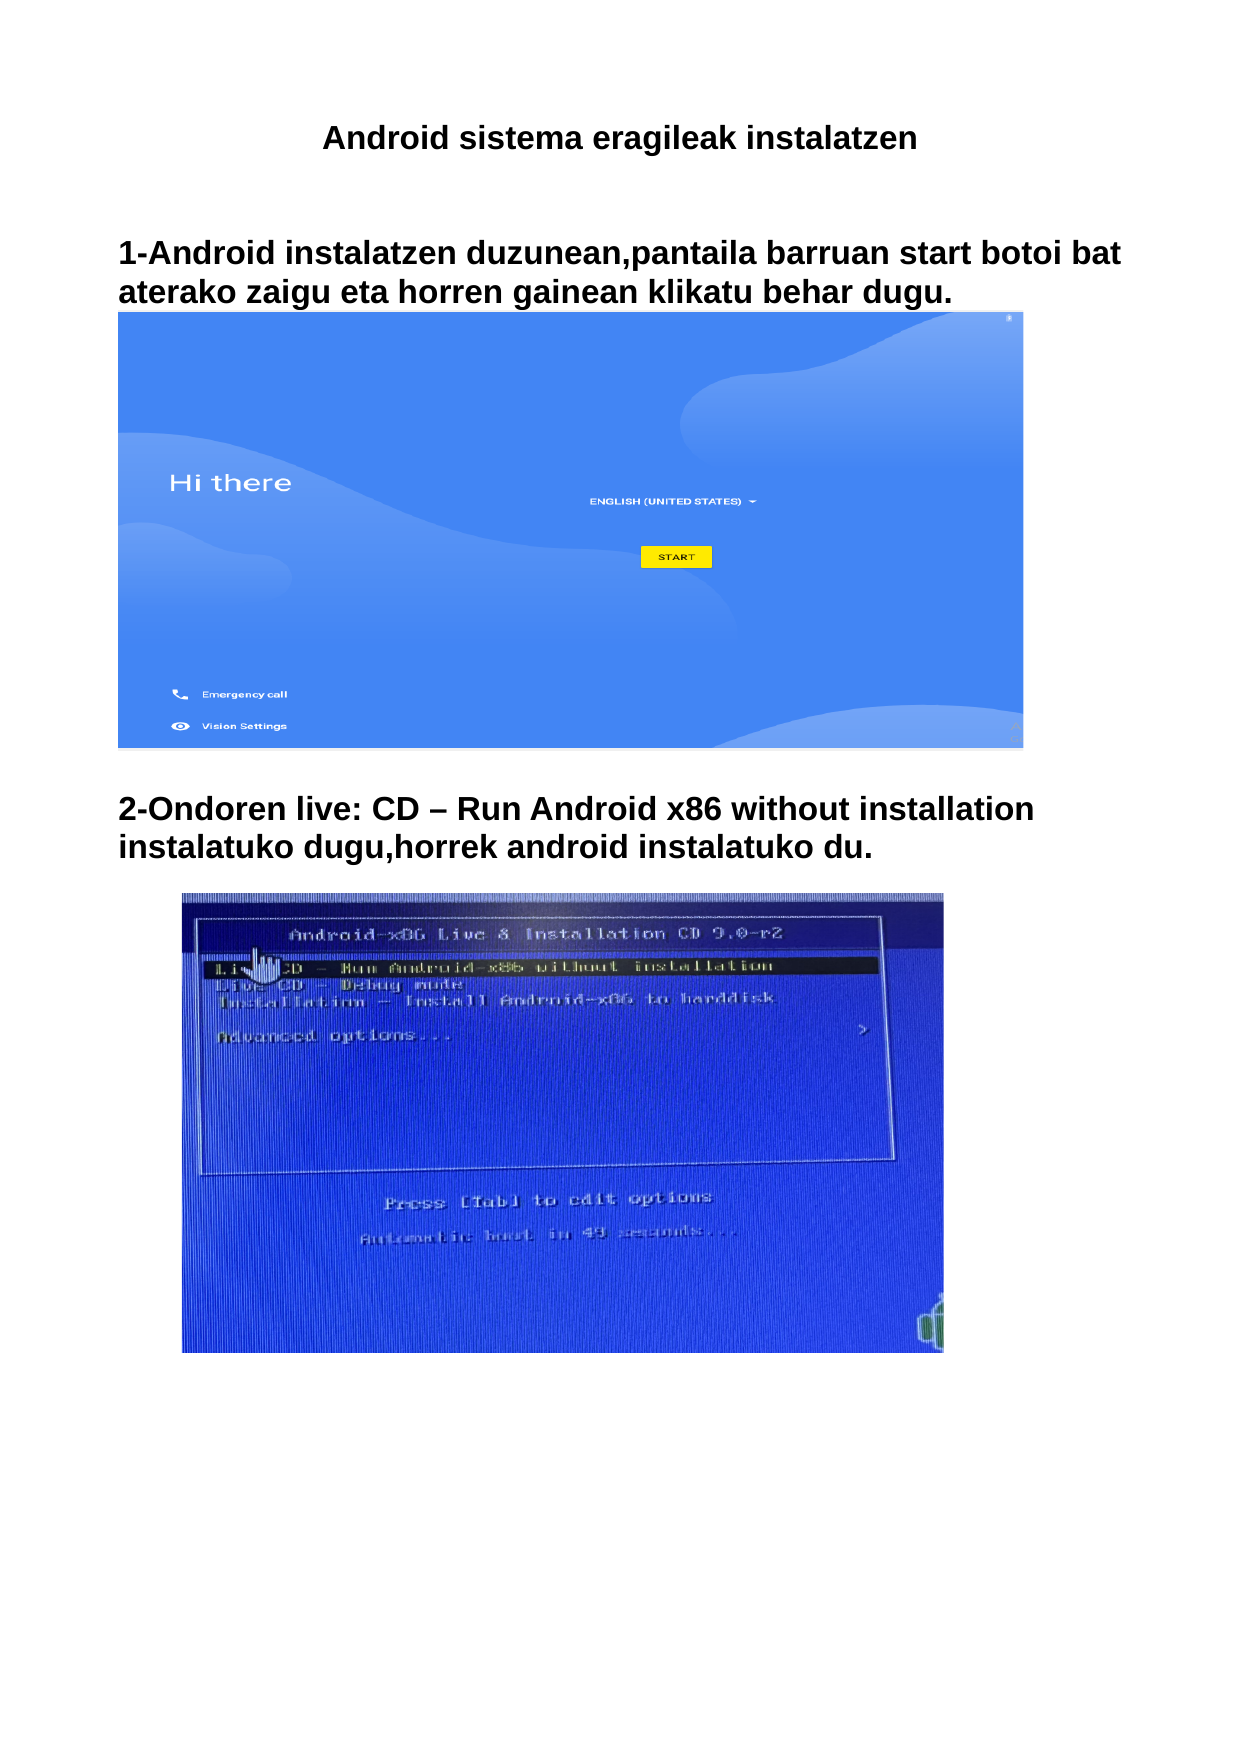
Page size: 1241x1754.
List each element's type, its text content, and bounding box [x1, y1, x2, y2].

picture [181, 1107, 944, 1263]
text 1-Android instalatzen duzunean,pantaila barruan start botoi bat aterako zaigu eta horren gainean klikatu behar dugu. [118, 233, 1122, 310]
text 2-Ondoren live: CD – Run Android x86 without installation instalatuko dugu,horrek android instalatuko du. [118, 789, 1122, 866]
picture [118, 310, 1024, 751]
text Android sistema eragileak instalatzen [118, 118, 1122, 157]
